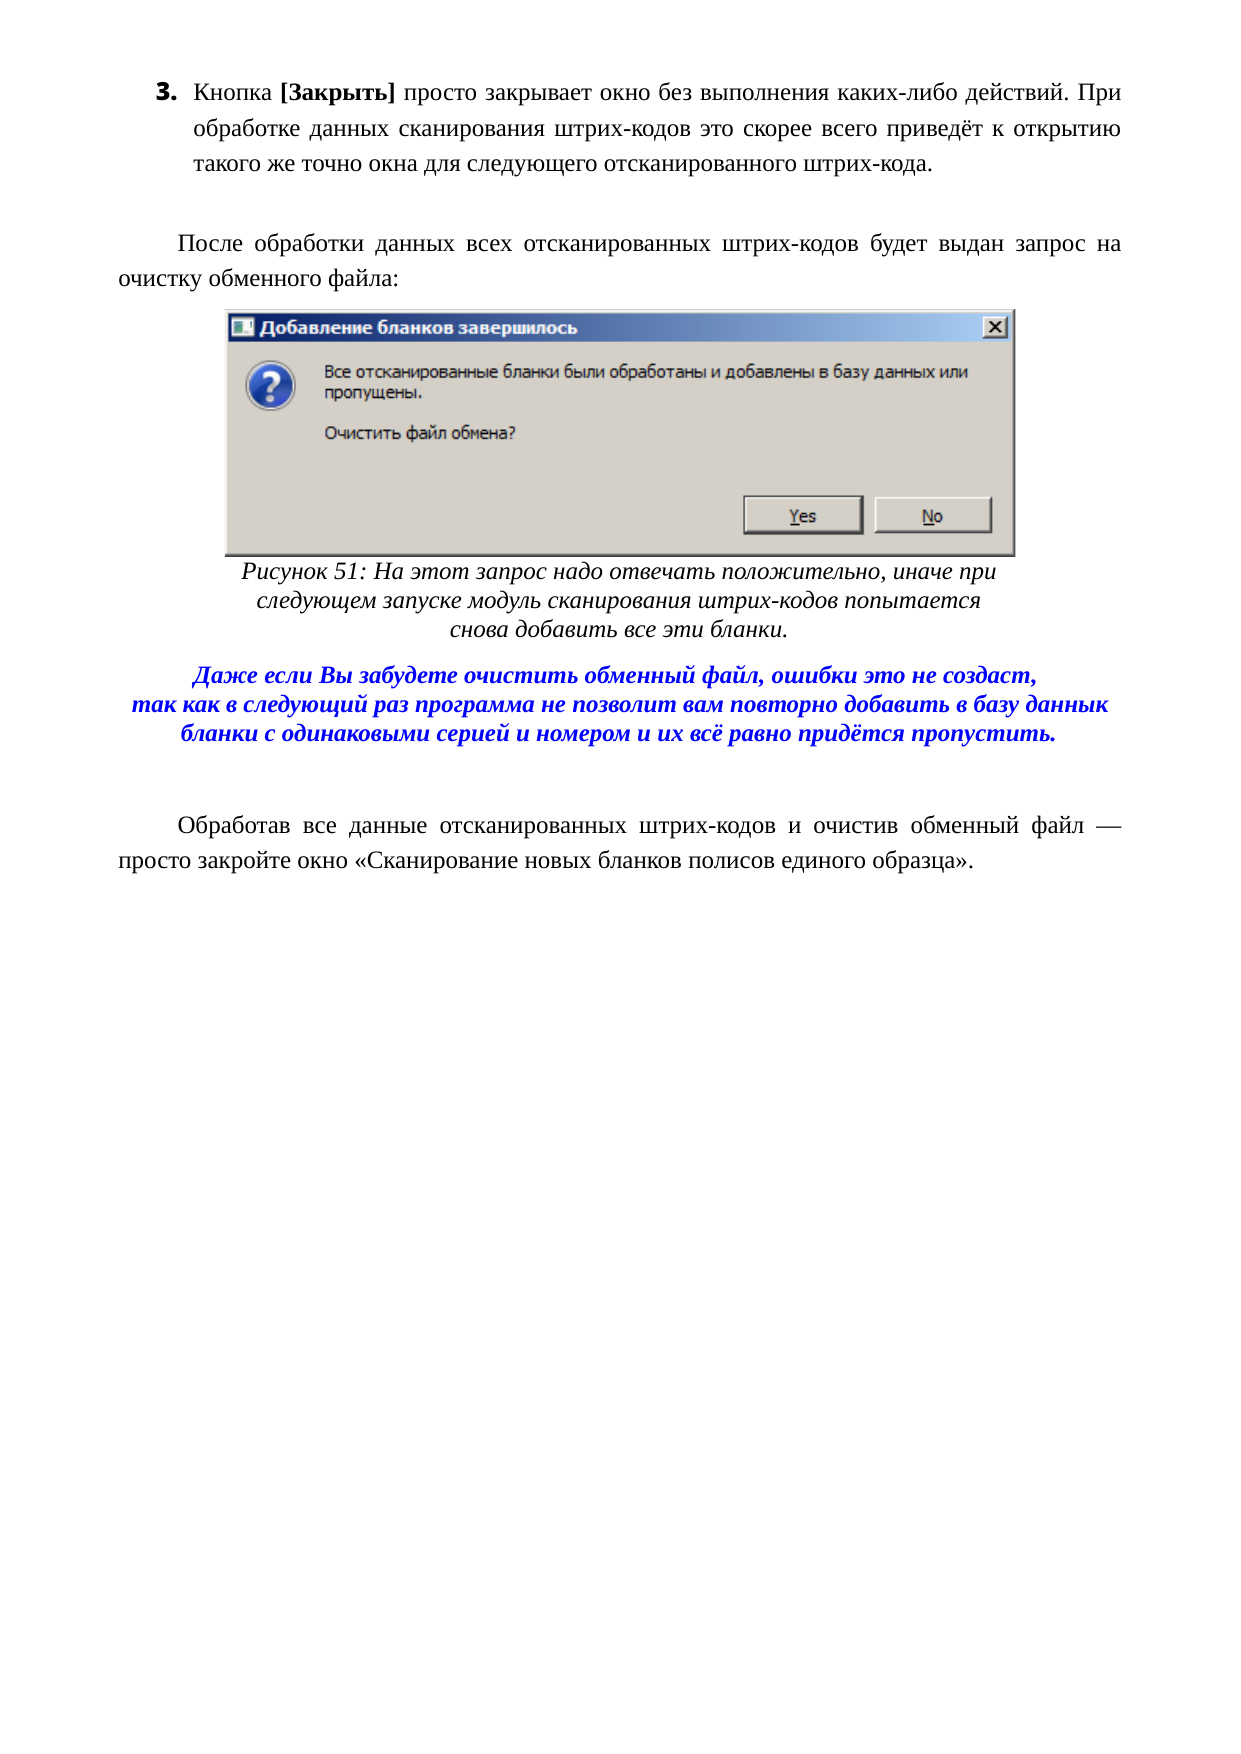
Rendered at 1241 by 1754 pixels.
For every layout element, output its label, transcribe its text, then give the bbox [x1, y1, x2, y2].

text Даже если Вы забудете очистить обменный файл, ошибки это не создаст, так как в следующий раз программа не позволит вам повторно добавить в базу даннык бланки с одинаковыми серией и номером и их всё равно придётся пропустить. [118, 660, 1122, 746]
text После обработки данных всех отсканированных штрих-кодов будет выдан запрос на очистку обменного файла: [118, 228, 1122, 292]
list Кнопка [Закрыть] просто закрывает окно без выполнения каких-либо действий. При обработке данных сканирования штрих-кодов это скорее всего приведёт к открытию такого же точно окна для следующего отсканированного штрих-кода. [156, 73, 1122, 176]
picture [224, 309, 1016, 557]
text Рисунок 51: На этот запрос надо отвечать положительно, иначе при следующем запуске модуль сканирования штрих-кодов попытается снова добавить все эти бланки. [225, 557, 1015, 642]
text Обработав все данные отсканированных штрих-кодов и очистив обменный файл — просто закройте окно «Сканирование новых бланков полисов единого образца». [118, 810, 1122, 874]
